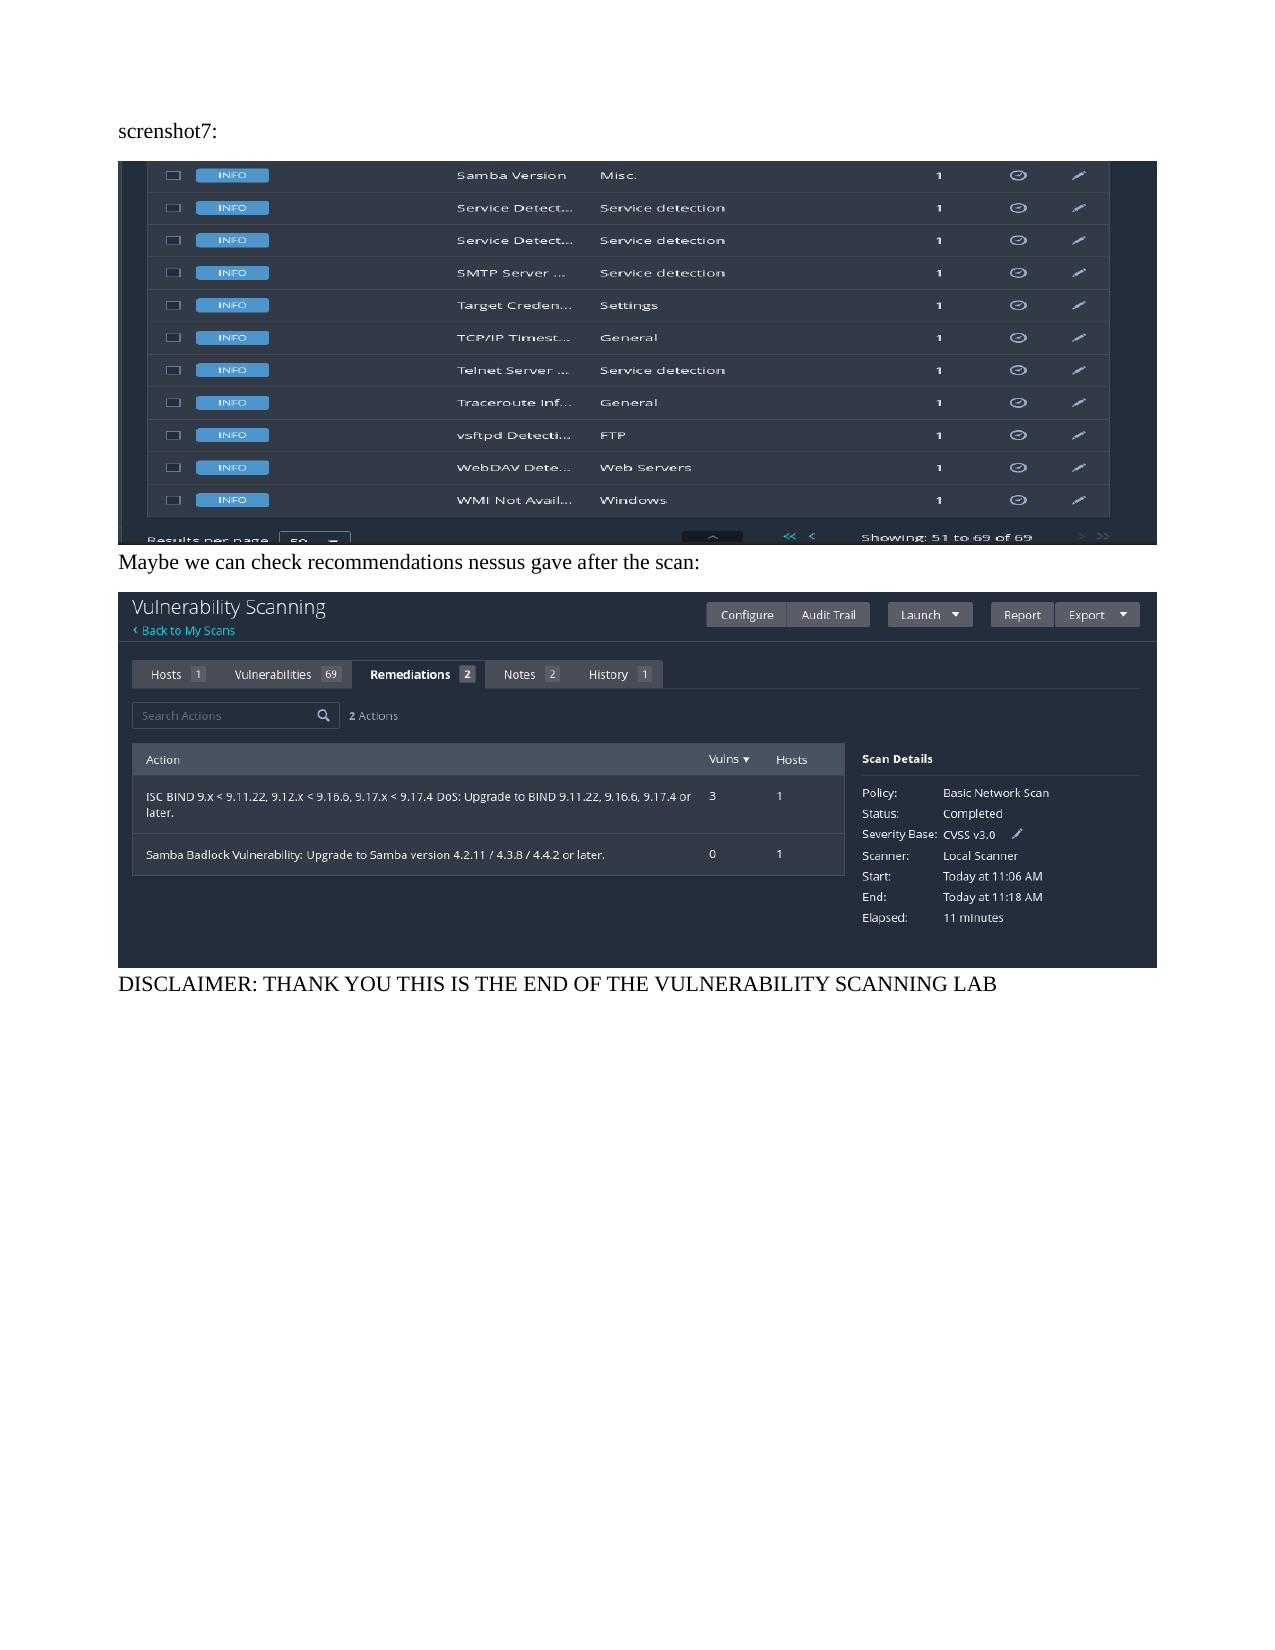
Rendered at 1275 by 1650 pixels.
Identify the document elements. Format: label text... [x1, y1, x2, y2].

text Maybe we can check recommendations nessus gave after the scan: [118, 545, 1157, 574]
text DISCLAIMER: THANK YOU THIS IS THE END OF THE VULNERABILITY SCANNING LAB [118, 968, 1157, 997]
picture [118, 161, 1157, 545]
text screnshot7: [118, 118, 1157, 143]
picture [118, 592, 1157, 968]
